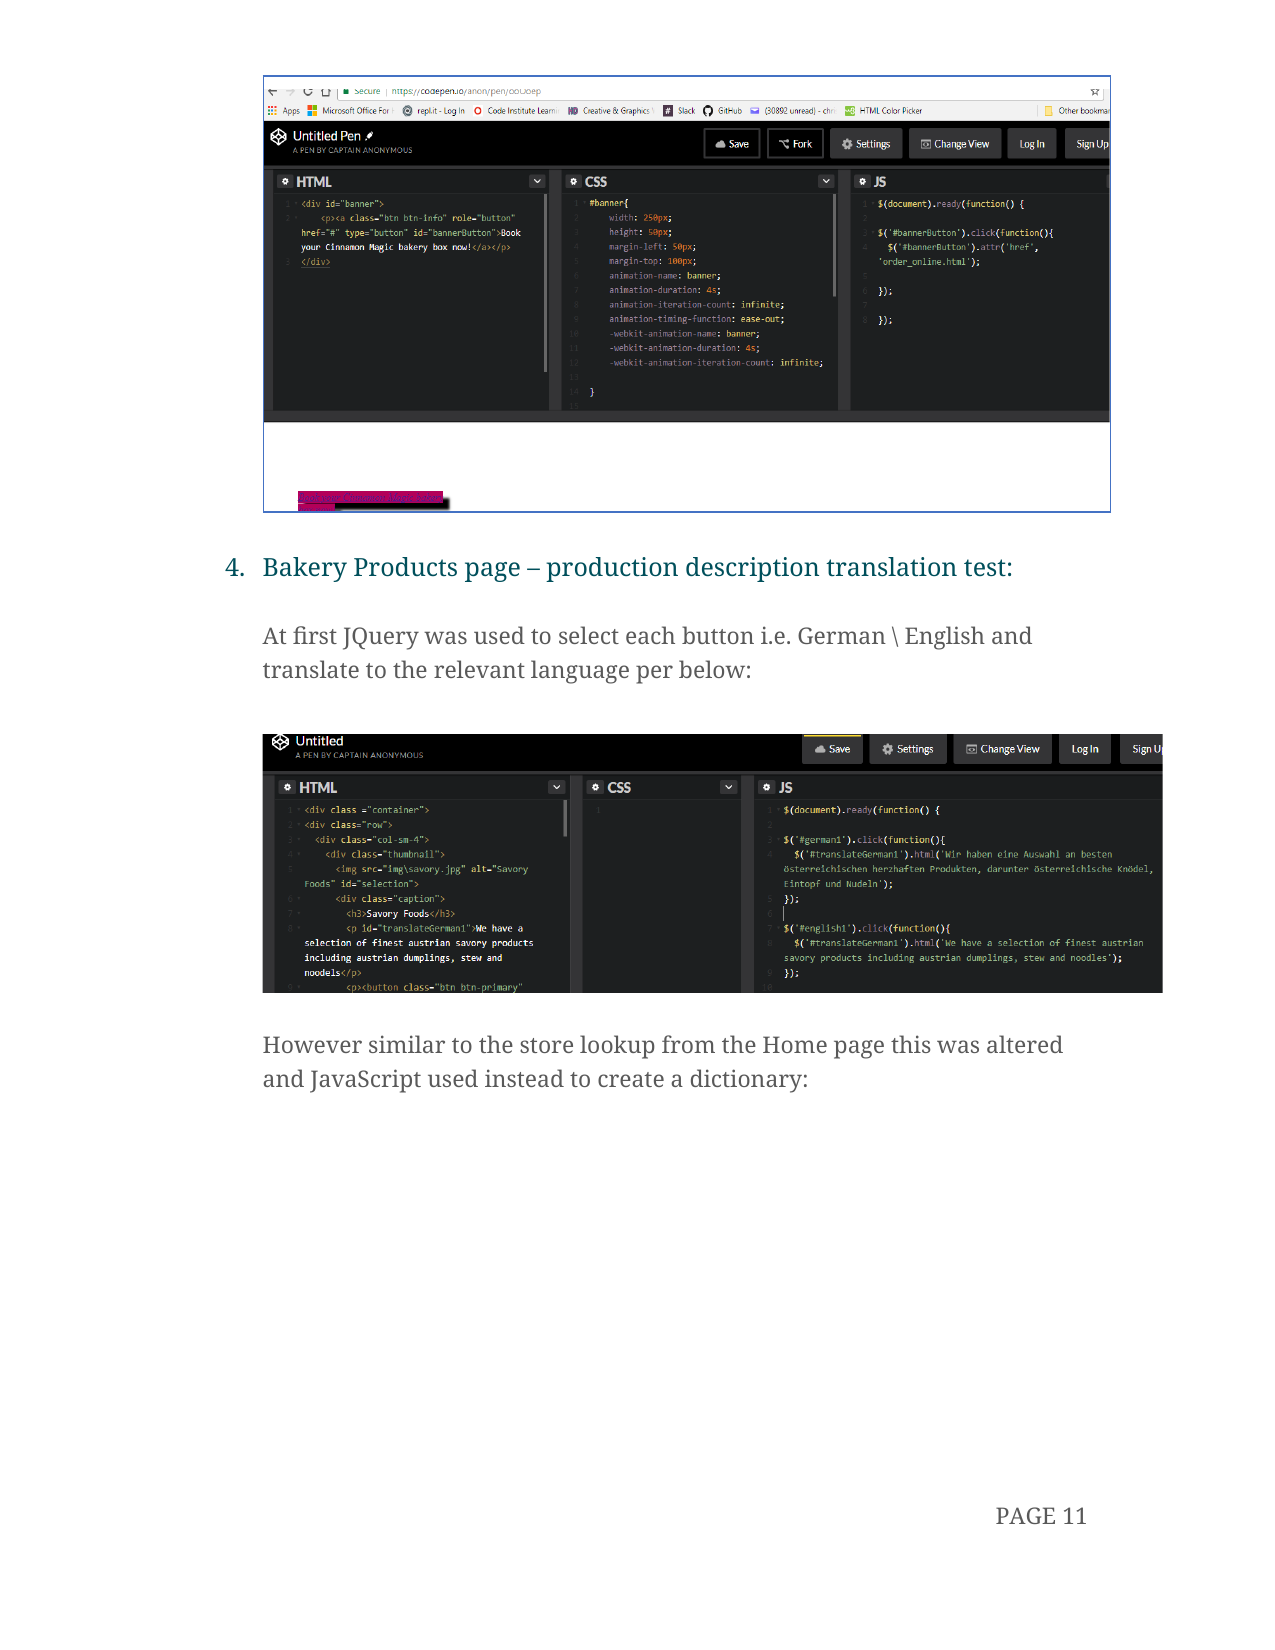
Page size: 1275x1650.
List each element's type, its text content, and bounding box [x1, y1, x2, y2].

list At first JQuery was used to select each button i.e. German \ English and translate to the relevant language per below: [262, 620, 1087, 686]
list However similar to the store lookup from the Home page this was altered and JavaScript used instead to create a dictionary: [262, 1029, 1087, 1094]
list Bakery Products page – production description translation test: [225, 549, 1087, 583]
